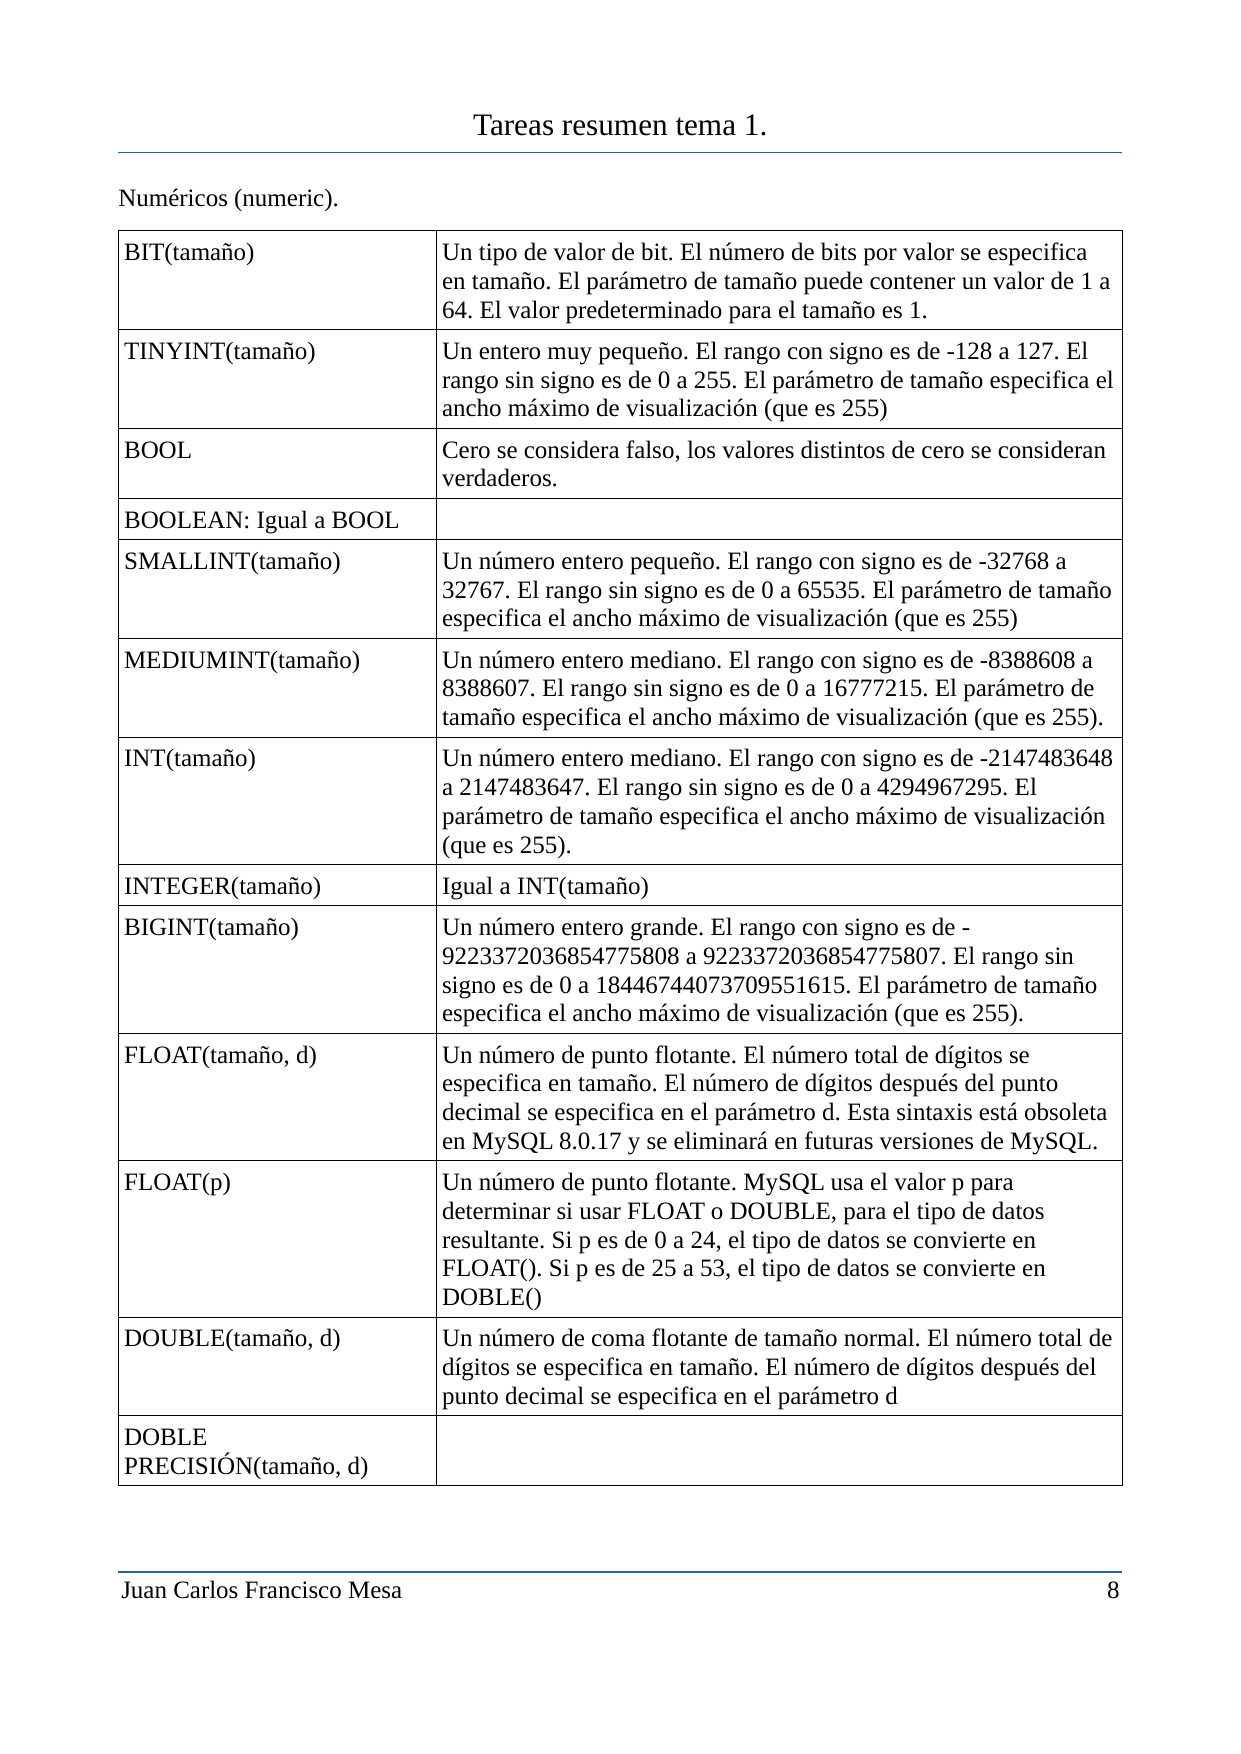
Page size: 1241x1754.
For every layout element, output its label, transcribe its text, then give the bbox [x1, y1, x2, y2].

table_cell Un número de coma flotante de tamaño normal. El número total de dígitos se especifica en tamaño. El número de dígitos después del punto decimal se especifica en el parámetro d [437, 1318, 1122, 1415]
table_cell MEDIUMINT(tamaño) [119, 639, 436, 737]
table_cell Un número entero pequeño. El rango con signo es de -32768 a 32767. El rango sin signo es de 0 a 65535. El parámetro de tamaño especifica el ancho máximo de visualización (que es 255) [437, 540, 1122, 638]
table_cell Un número entero mediano. El rango con signo es de -8388608 a 8388607. El rango sin signo es de 0 a 16777215. El parámetro de tamaño especifica el ancho máximo de visualización (que es 255). [437, 639, 1122, 737]
table_cell DOBLE PRECISIÓN(tamaño, d) [119, 1416, 436, 1485]
table_cell Un número entero grande. El rango con signo es de -9223372036854775808 a 9223372036854775807. El rango sin signo es de 0 a 18446744073709551615. El parámetro de tamaño especifica el ancho máximo de visualización (que es 255). [437, 906, 1122, 1033]
table_cell [437, 1416, 1122, 1485]
table_cell INT(tamaño) [119, 738, 436, 864]
table_cell Un entero muy pequeño. El rango con signo es de -128 a 127. El rango sin signo es de 0 a 255. El parámetro de tamaño especifica el ancho máximo de visualización (que es 255) [437, 330, 1122, 428]
table_header BIT(tamaño) [119, 231, 436, 329]
table_cell [437, 499, 1122, 539]
table_cell TINYINT(tamaño) [119, 330, 436, 428]
table_cell FLOAT(tamaño, d) [119, 1034, 436, 1160]
table_cell BIGINT(tamaño) [119, 906, 436, 1033]
table_cell BOOLEAN: Igual a BOOL [119, 499, 436, 539]
table_cell FLOAT(p) [119, 1161, 436, 1317]
table_cell SMALLINT(tamaño) [119, 540, 436, 638]
table_cell Un número de punto flotante. El número total de dígitos se especifica en tamaño. El número de dígitos después del punto decimal se especifica en el parámetro d. Esta sintaxis está obsoleta en MySQL 8.0.17 y se eliminará en futuras versiones de MySQL. [437, 1034, 1122, 1160]
text Numéricos (numeric). [118, 183, 1122, 212]
table_cell INTEGER(tamaño) [119, 865, 436, 905]
table_cell Igual a INT(tamaño) [437, 865, 1122, 905]
table_cell Un número de punto flotante. MySQL usa el valor p para determinar si usar FLOAT o DOUBLE, para el tipo de datos resultante. Si p es de 0 a 24, el tipo de datos se convierte en FLOAT(). Si p es de 25 a 53, el tipo de datos se convierte en DOBLE() [437, 1161, 1122, 1317]
table_cell Un número entero mediano. El rango con signo es de -2147483648 a 2147483647. El rango sin signo es de 0 a 4294967295. El parámetro de tamaño especifica el ancho máximo de visualización (que es 255). [437, 738, 1122, 864]
table_cell DOUBLE(tamaño, d) [119, 1318, 436, 1415]
table_cell BOOL [119, 429, 436, 498]
table_header Un tipo de valor de bit. El número de bits por valor se especifica en tamaño. El parámetro de tamaño puede contener un valor de 1 a 64. El valor predeterminado para el tamaño es 1. [437, 231, 1122, 329]
table_cell Cero se considera falso, los valores distintos de cero se consideran verdaderos. [437, 429, 1122, 498]
